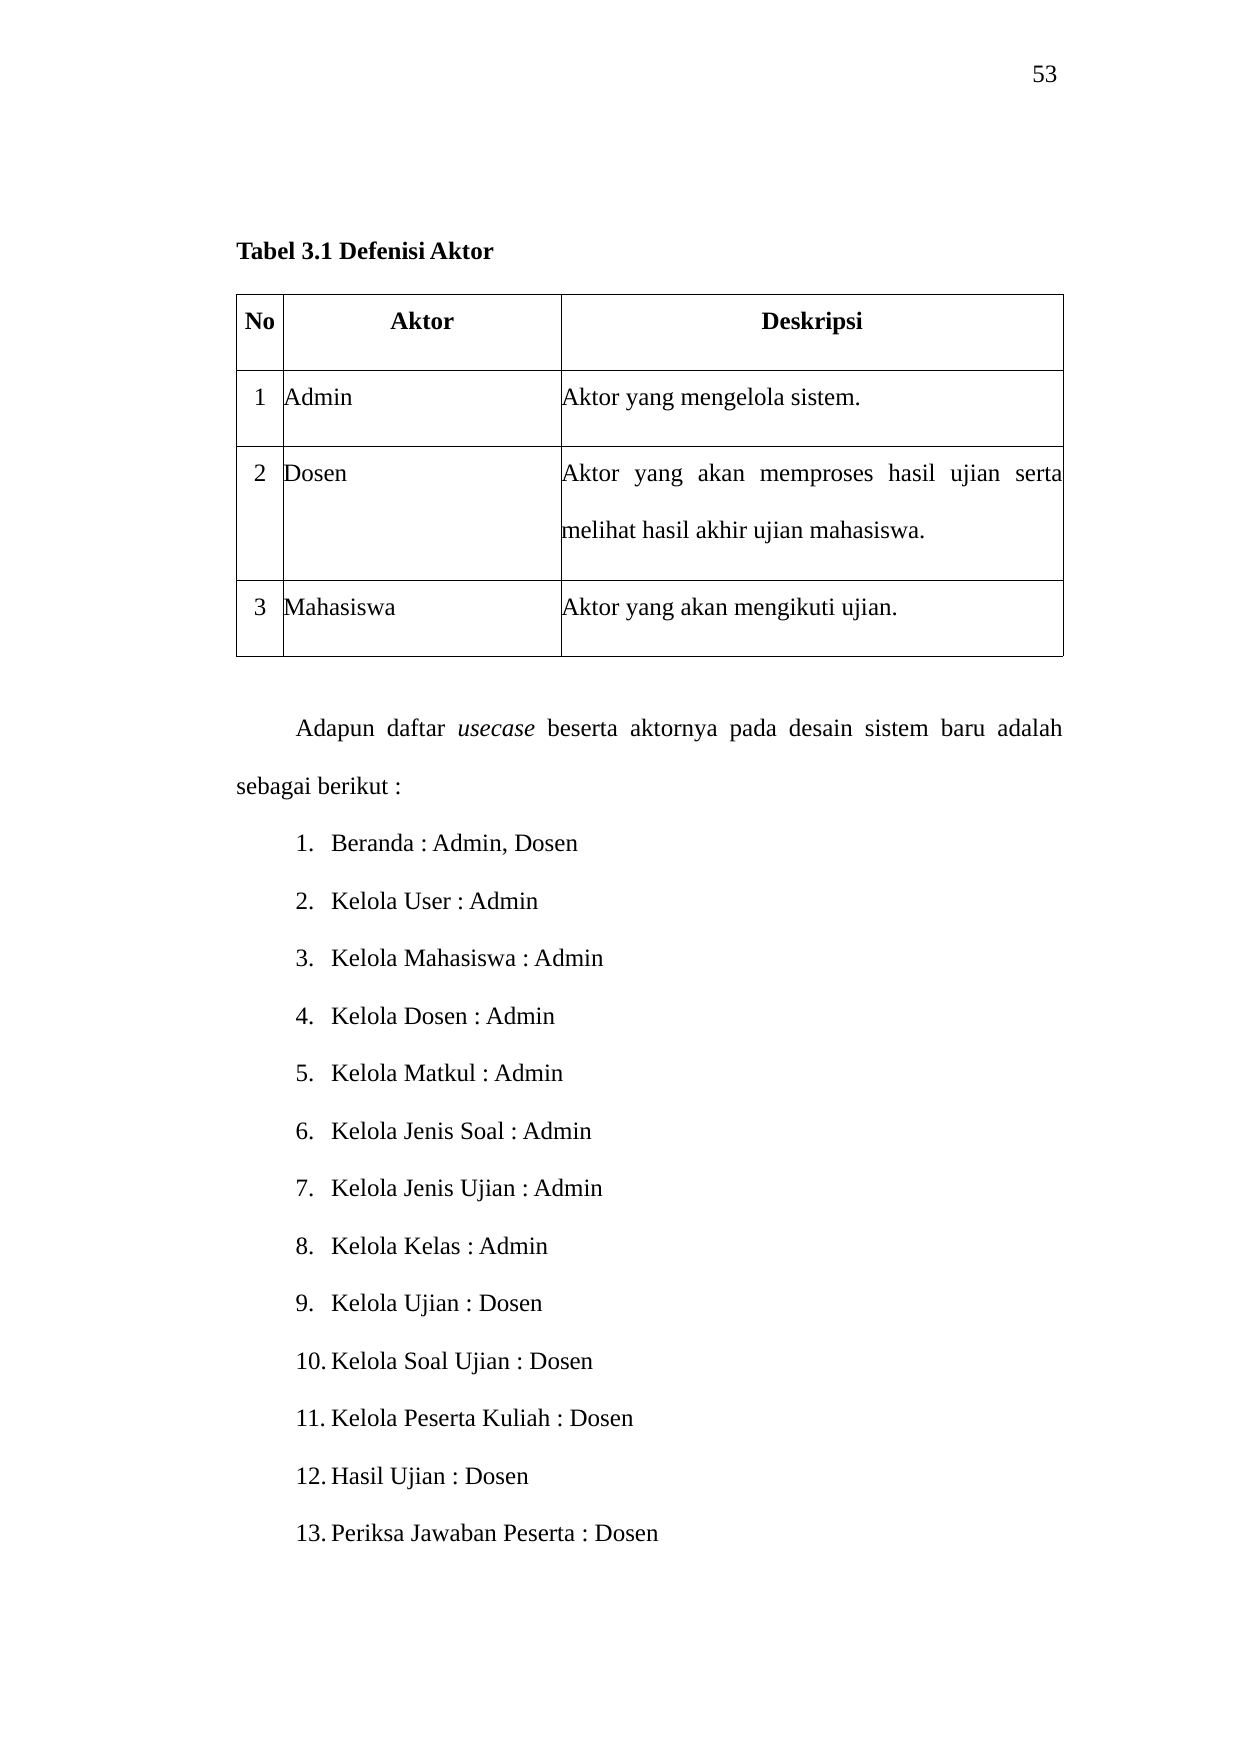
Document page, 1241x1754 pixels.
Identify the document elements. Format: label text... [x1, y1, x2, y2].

table_header Aktor [284, 295, 561, 370]
list Kelola User : Admin [295, 886, 1063, 915]
table_cell 2 [237, 447, 283, 580]
list Kelola Matkul : Admin [295, 1058, 1063, 1087]
list Kelola Kelas : Admin [295, 1231, 1063, 1260]
list Kelola Jenis Ujian : Admin [295, 1173, 1063, 1202]
list Hasil Ujian : Dosen [295, 1461, 1063, 1490]
text Adapun daftar usecase beserta aktornya pada desain sistem baru adalah sebagai berikut : [236, 713, 1063, 800]
table_cell Aktor yang mengelola sistem. [562, 371, 1063, 446]
list Kelola Soal Ujian : Dosen [295, 1346, 1063, 1375]
table_cell Aktor yang akan mengikuti ujian. [562, 581, 1063, 656]
table_cell 3 [237, 581, 283, 656]
table_cell Mahasiswa [284, 581, 561, 656]
list Kelola Mahasiswa : Admin [295, 943, 1063, 972]
list Periksa Jawaban Peserta : Dosen [295, 1518, 1063, 1547]
list Kelola Dosen : Admin [295, 1001, 1063, 1030]
list Beranda : Admin, Dosen [295, 828, 1063, 857]
table_cell Aktor yang akan memproses hasil ujian serta melihat hasil akhir ujian mahasiswa. [562, 447, 1063, 580]
table_header No [237, 295, 283, 370]
table_cell Dosen [284, 447, 561, 580]
text Tabel 3.1 Defenisi Aktor [236, 236, 1063, 265]
list Kelola Ujian : Dosen [295, 1288, 1063, 1317]
table_cell 1 [237, 371, 283, 446]
list Kelola Peserta Kuliah : Dosen [295, 1403, 1063, 1432]
table_cell Admin [284, 371, 561, 446]
table_header Deskripsi [562, 295, 1063, 370]
list Kelola Jenis Soal : Admin [295, 1116, 1063, 1145]
